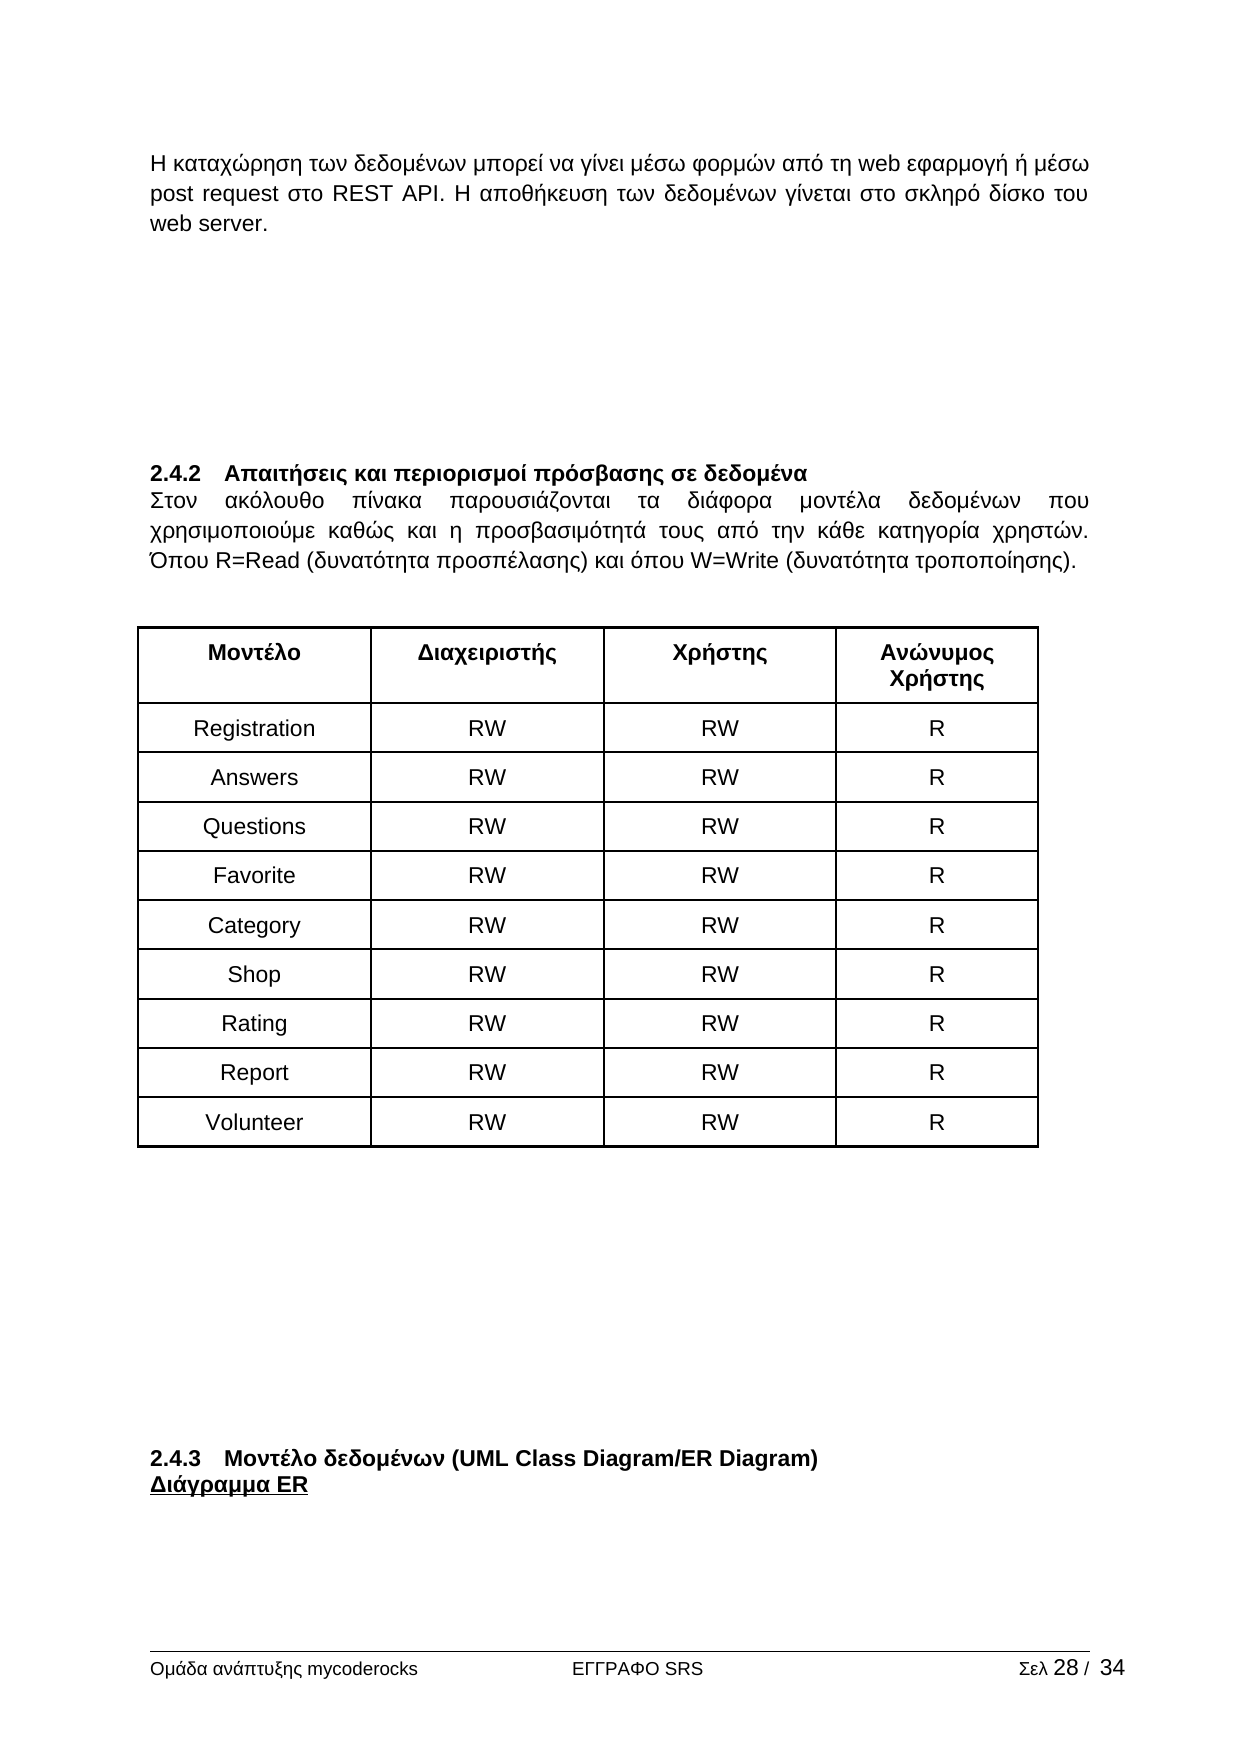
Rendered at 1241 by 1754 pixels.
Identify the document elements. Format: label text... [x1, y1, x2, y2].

table_cell Shop [139, 950, 370, 998]
table_cell RW [372, 704, 603, 751]
table_cell R [837, 950, 1037, 998]
table_cell RW [372, 753, 603, 801]
table_cell RW [372, 1000, 603, 1047]
table_cell RW [372, 1049, 603, 1096]
table_cell Answers [139, 753, 370, 801]
table_cell Favorite [139, 852, 370, 899]
table_cell RW [605, 852, 835, 899]
table_cell RW [372, 901, 603, 948]
table_header Διαχειριστής [372, 629, 603, 702]
table_cell RW [372, 803, 603, 850]
table_cell Questions [139, 803, 370, 850]
table_cell R [837, 1000, 1037, 1047]
table_cell RW [605, 950, 835, 998]
table_cell RW [372, 950, 603, 998]
table_header Ανώνυμος Χρήστης [837, 629, 1037, 702]
table_cell Rating [139, 1000, 370, 1047]
table_cell RW [605, 901, 835, 948]
text Στον ακόλουθο πίνακα παρουσιάζονται τα διάφορα μοντέλα δεδομένων που χρησιμοποιούμε καθώς και η προσβασιμότητά τους από την κάθε κατηγορία χρηστών. Όπου R=Read (δυνατότητα προσπέλασης) και όπου W=Write (δυνατότητα τροποποίησης). [150, 487, 1090, 573]
table_cell Registration [139, 704, 370, 751]
table_cell RW [605, 803, 835, 850]
table_cell Report [139, 1049, 370, 1096]
table_cell RW [605, 1049, 835, 1096]
table_cell RW [605, 753, 835, 801]
table_cell R [837, 704, 1037, 751]
table_header Χρήστης [605, 629, 835, 702]
table_cell Volunteer [139, 1098, 370, 1145]
table_cell RW [372, 1098, 603, 1145]
table_cell RW [605, 1000, 835, 1047]
subtitle 2.4.2 Απαιτήσεις και περιορισμοί πρόσβασης σε δεδομένα [150, 460, 1090, 487]
text Διάγραμμα ER [150, 1471, 1090, 1497]
table_cell R [837, 1049, 1037, 1096]
table_cell R [837, 803, 1037, 850]
table_cell RW [605, 704, 835, 751]
subtitle 2.4.3 Μοντέλο δεδομένων (UML Class Diagram/ER Diagram) [150, 1444, 1090, 1471]
table_cell RW [372, 852, 603, 899]
text Η καταχώρηση των δεδομένων μπορεί να γίνει μέσω φορμών από τη web εφαρμογή ή μέσω post request στο REST API. Η αποθήκευση των δεδομένων γίνεται στο σκληρό δίσκο του web server. [150, 150, 1090, 237]
table_cell R [837, 1098, 1037, 1145]
table_header Μοντέλο [139, 629, 370, 702]
table_cell R [837, 901, 1037, 948]
table_cell RW [605, 1098, 835, 1145]
table_cell R [837, 753, 1037, 801]
table_cell Category [139, 901, 370, 948]
table_cell R [837, 852, 1037, 899]
